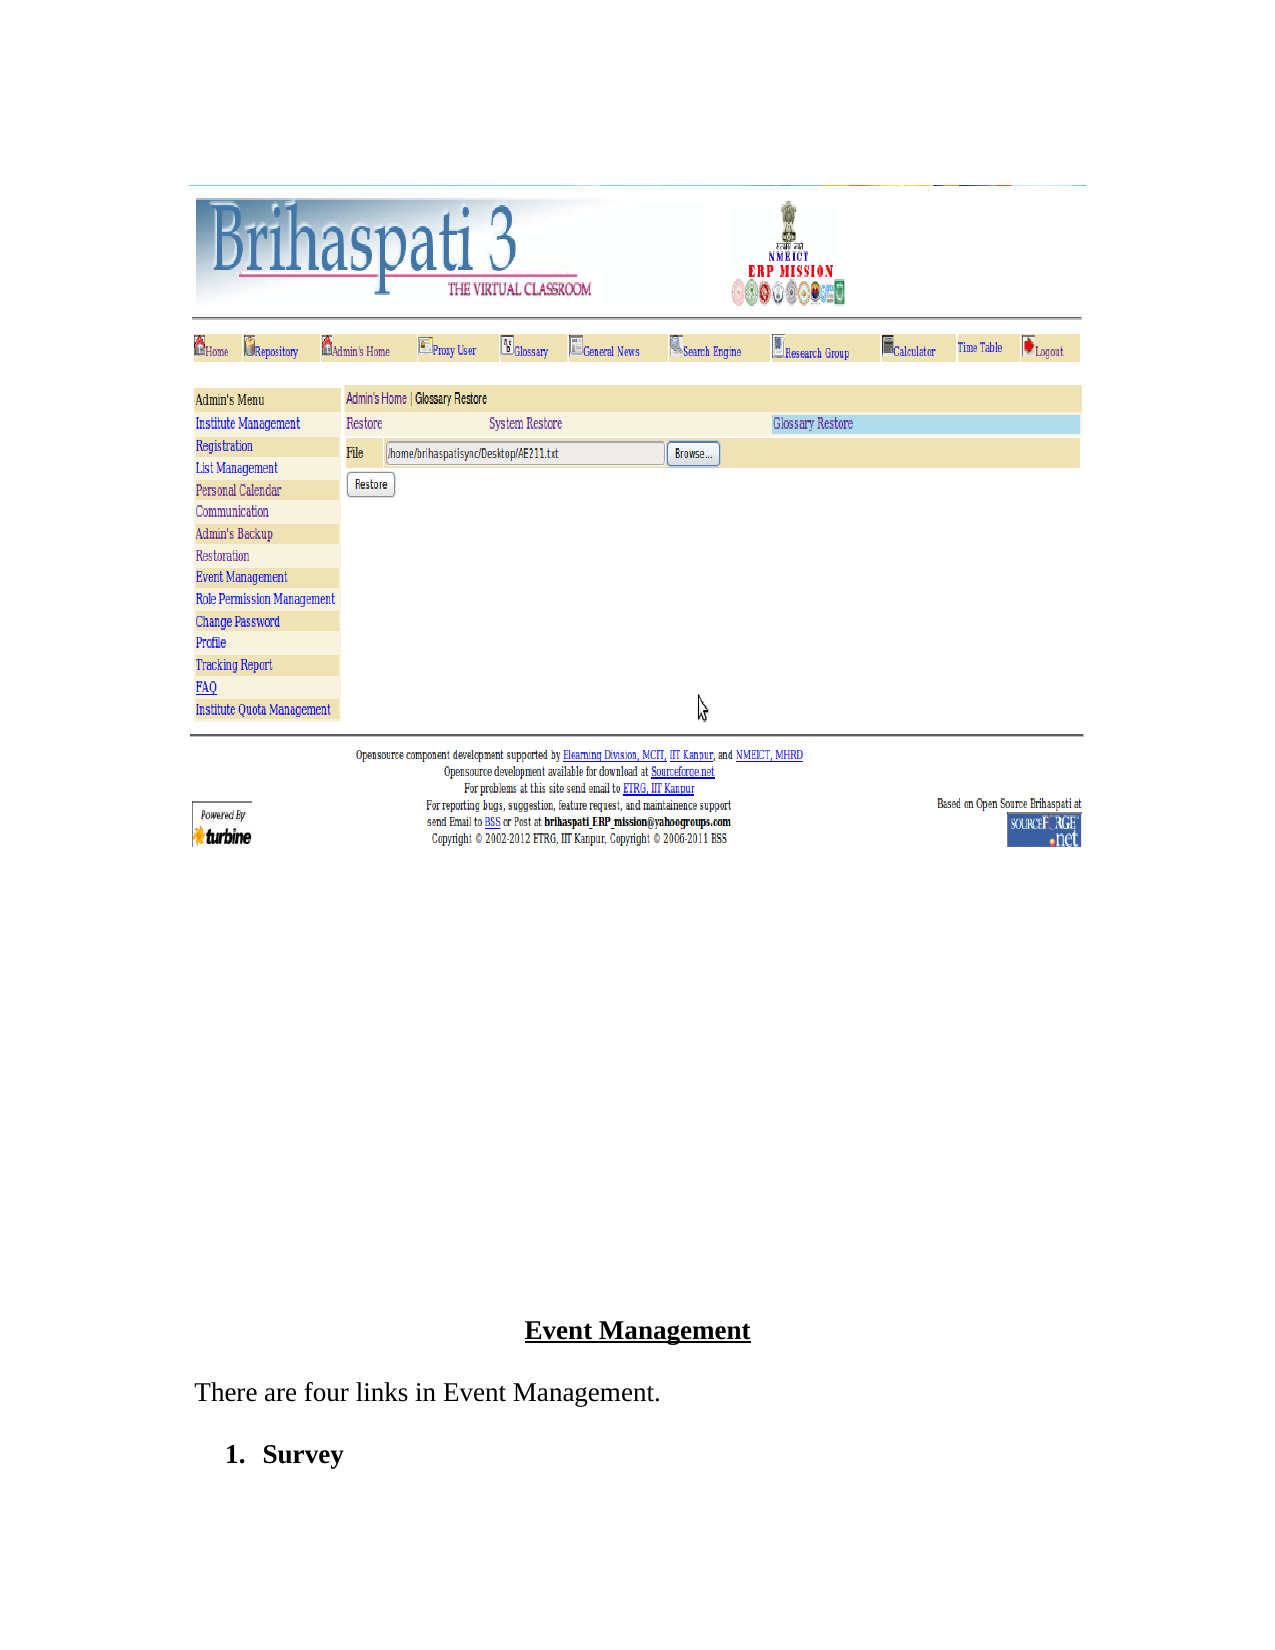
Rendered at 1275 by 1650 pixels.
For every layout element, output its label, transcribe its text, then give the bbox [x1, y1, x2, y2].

list Survey [225, 1439, 1087, 1470]
text There are four links in Event Management. [187, 1376, 1087, 1407]
text Event Management [187, 1314, 1087, 1345]
picture [189, 185, 1086, 877]
